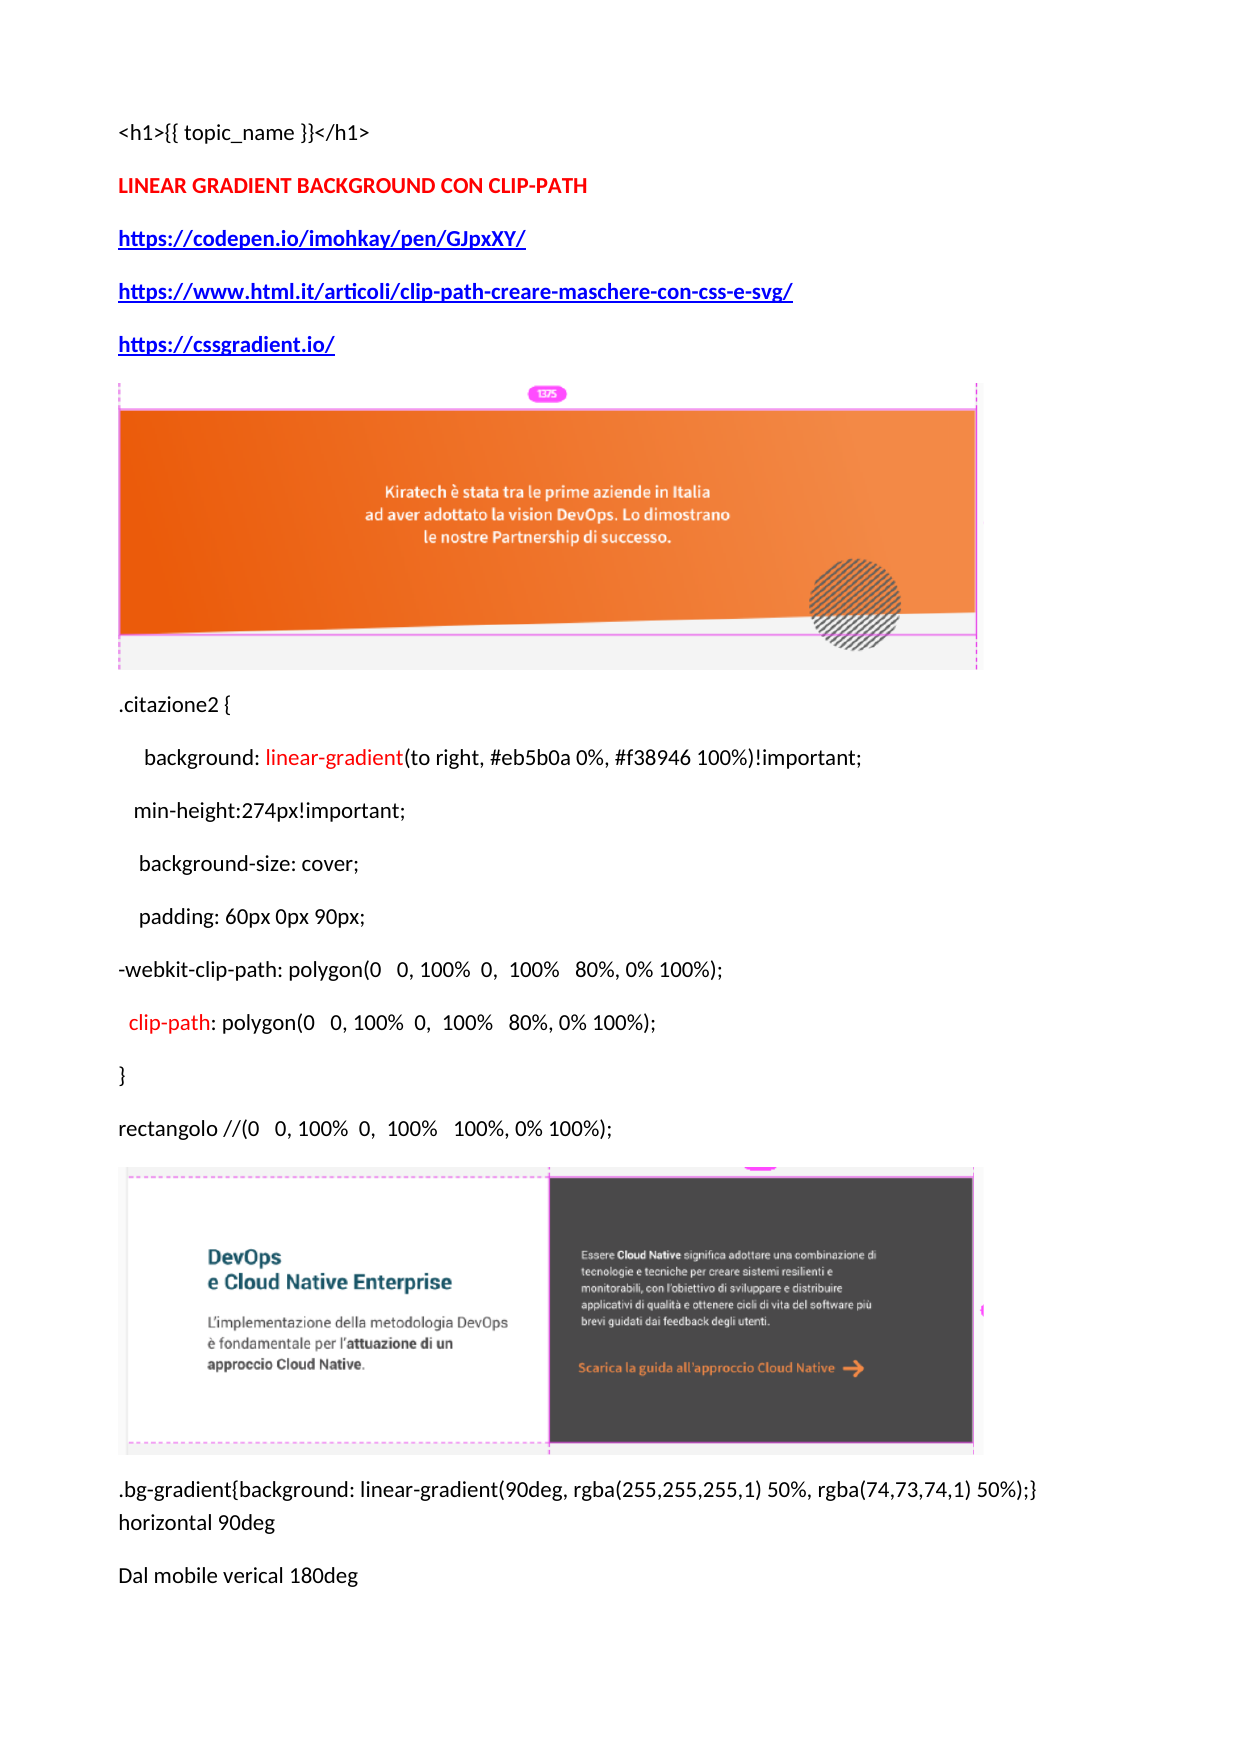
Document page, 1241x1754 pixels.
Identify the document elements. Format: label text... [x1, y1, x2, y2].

text min-height:274px!important; [118, 796, 1122, 824]
text padding: 60px 0px 90px; [118, 902, 1122, 930]
text -webkit-clip-path: polygon(0 0, 100% 0, 100% 80%, 0% 100%); [118, 955, 1122, 983]
text https://www.html.it/articoli/clip-path-creare-maschere-con-css-e-svg/ [118, 277, 1122, 305]
text <h1>{{ topic_name }}</h1> [118, 118, 1122, 146]
text background-size: cover; [118, 849, 1122, 877]
text https://codepen.io/imohkay/pen/GJpxXY/ [118, 224, 1122, 252]
text clip-path: polygon(0 0, 100% 0, 100% 80%, 0% 100%); [118, 1008, 1122, 1036]
text background: linear-gradient(to right, #eb5b0a 0%, #f38946 100%)!important; [118, 743, 1122, 771]
text .bg-gradient{background: linear-gradient(90deg, rgba(255,255,255,1) 50%, rgba(74,73,74,1) 50%);} horizontal 90deg [118, 1476, 1122, 1536]
text rectangolo //(0 0, 100% 0, 100% 100%, 0% 100%); [118, 1114, 1122, 1142]
text Dal mobile verical 180deg [118, 1561, 1122, 1589]
text https://cssgradient.io/ [118, 330, 1122, 358]
text } [118, 1061, 1122, 1089]
text .citazione2 { [118, 690, 1122, 718]
text LINEAR GRADIENT BACKGROUND CON CLIP-PATH [118, 171, 1122, 199]
